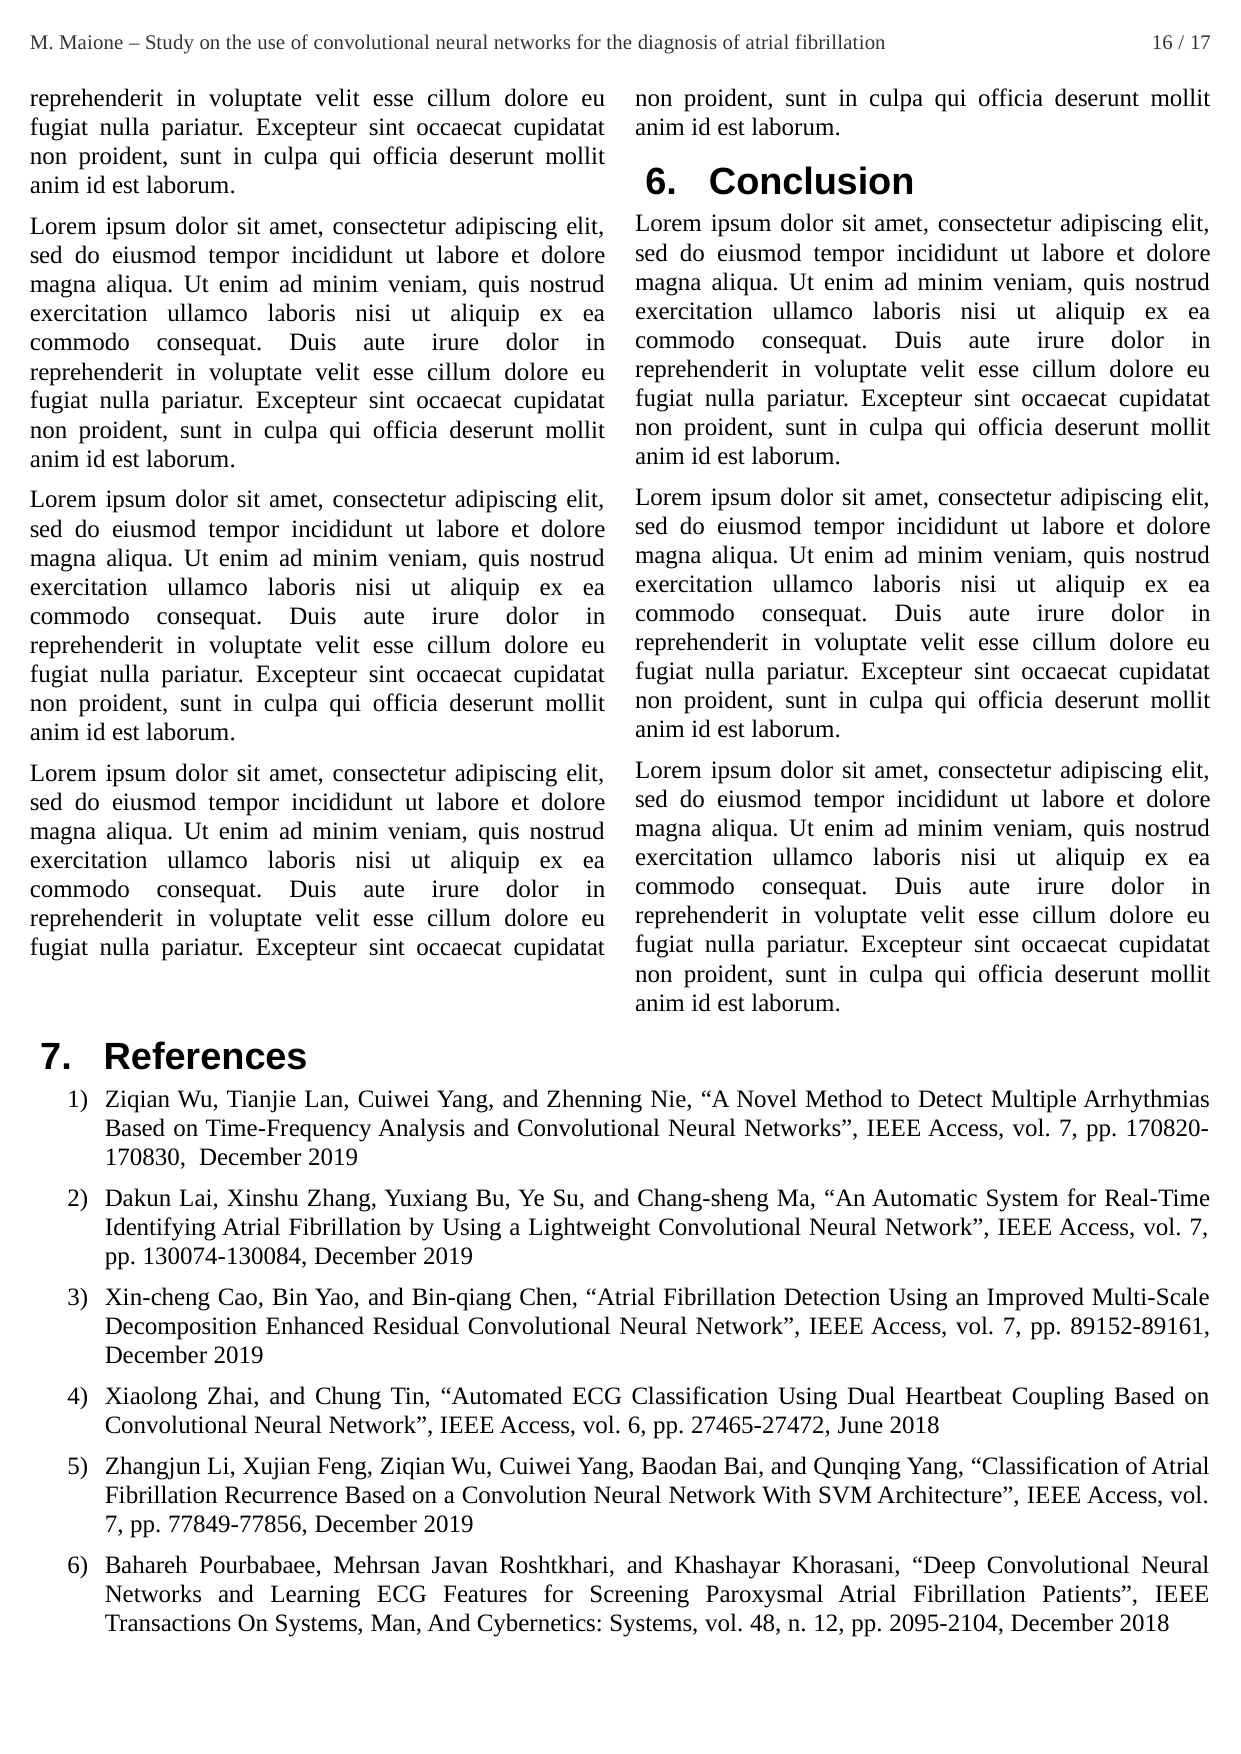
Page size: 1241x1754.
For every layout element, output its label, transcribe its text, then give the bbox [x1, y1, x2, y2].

text Lorem ipsum dolor sit amet, consectetur adipiscing elit, sed do eiusmod tempor incididunt ut labore et dolore magna aliqua. Ut enim ad minim veniam, quis nostrud exercitation ullamco laboris nisi ut aliquip ex ea commodo consequat. Duis aute irure dolor in reprehenderit in voluptate velit esse cillum dolore eu fugiat nulla pariatur. Excepteur sint occaecat cupidatat non proident, sunt in culpa qui officia deserunt mollit anim id est laborum. [29, 484, 605, 746]
text Lorem ipsum dolor sit amet, consectetur adipiscing elit, sed do eiusmod tempor incididunt ut labore et dolore magna aliqua. Ut enim ad minim veniam, quis nostrud exercitation ullamco laboris nisi ut aliquip ex ea commodo consequat. Duis aute irure dolor in reprehenderit in voluptate velit esse cillum dolore eu fugiat nulla pariatur. Excepteur sint occaecat cupidatat non proident, sunt in culpa qui officia deserunt mollit anim id est laborum. [635, 755, 1211, 1017]
text Lorem ipsum dolor sit amet, consectetur adipiscing elit, sed do eiusmod tempor incididunt ut labore et dolore magna aliqua. Ut enim ad minim veniam, quis nostrud exercitation ullamco laboris nisi ut aliquip ex ea commodo consequat. Duis aute irure dolor in reprehenderit in voluptate velit esse cillum dolore eu fugiat nulla pariatur. Excepteur sint occaecat cupidatat non proident, sunt in culpa qui officia deserunt mollit anim id est laborum. [635, 208, 1211, 470]
text non proident, sunt in culpa qui officia deserunt mollit anim id est laborum. [635, 83, 1211, 141]
text Lorem ipsum dolor sit amet, consectetur adipiscing elit, sed do eiusmod tempor incididunt ut labore et dolore magna aliqua. Ut enim ad minim veniam, quis nostrud exercitation ullamco laboris nisi ut aliquip ex ea commodo consequat. Duis aute irure dolor in reprehenderit in voluptate velit esse cillum dolore eu fugiat nulla pariatur. Excepteur sint occaecat cupidatat non proident, sunt in culpa qui officia deserunt mollit anim id est laborum. [635, 482, 1211, 743]
list Dakun Lai, Xinshu Zhang, Yuxiang Bu, Ye Su, and Chang-sheng Ma, “An Automatic System for Real-Time Identifying Atrial Fibrillation by Using a Lightweight Convolutional Neural Network”, IEEE Access, vol. 7, pp. 130074-130084, December 2019 [67, 1183, 1211, 1270]
list Zhangjun Li, Xujian Feng, Ziqian Wu, Cuiwei Yang, Baodan Bai, and Qunqing Yang, “Classification of Atrial Fibrillation Recurrence Based on a Convolution Neural Network With SVM Architecture”, IEEE Access, vol. 7, pp. 77849-77856, December 2019 [67, 1451, 1211, 1538]
text reprehenderit in voluptate velit esse cillum dolore eu fugiat nulla pariatur. Excepteur sint occaecat cupidatat non proident, sunt in culpa qui officia deserunt mollit anim id est laborum. [29, 83, 605, 199]
list Bahareh Pourbabaee, Mehrsan Javan Roshtkhari, and Khashayar Khorasani, “Deep Convolutional Neural Networks and Learning ECG Features for Screening Paroxysmal Atrial Fibrillation Patients”, IEEE Transactions On Systems, Man, And Cybernetics: Systems, vol. 48, n. 12, pp. 2095-2104, December 2018 [67, 1549, 1211, 1637]
subtitle Conclusion [635, 159, 1211, 202]
list Xiaolong Zhai, and Chung Tin, “Automated ECG Classification Using Dual Heartbeat Coupling Based on Convolutional Neural Network”, IEEE Access, vol. 6, pp. 27465-27472, June 2018 [67, 1381, 1211, 1439]
list Ziqian Wu, Tianjie Lan, Cuiwei Yang, and Zhenning Nie, “A Novel Method to Detect Multiple Arrhythmias Based on Time-Frequency Analysis and Convolutional Neural Networks”, IEEE Access, vol. 7, pp. 170820-170830, December 2019 [67, 1084, 1211, 1171]
list Xin-cheng Cao, Bin Yao, and Bin-qiang Chen, “Atrial Fibrillation Detection Using an Improved Multi-Scale Decomposition Enhanced Residual Convolutional Neural Network”, IEEE Access, vol. 7, pp. 89152-89161, December 2019 [67, 1282, 1211, 1369]
text Lorem ipsum dolor sit amet, consectetur adipiscing elit, sed do eiusmod tempor incididunt ut labore et dolore magna aliqua. Ut enim ad minim veniam, quis nostrud exercitation ullamco laboris nisi ut aliquip ex ea commodo consequat. Duis aute irure dolor in reprehenderit in voluptate velit esse cillum dolore eu fugiat nulla pariatur. Excepteur sint occaecat cupidatat [29, 758, 605, 961]
text Lorem ipsum dolor sit amet, consectetur adipiscing elit, sed do eiusmod tempor incididunt ut labore et dolore magna aliqua. Ut enim ad minim veniam, quis nostrud exercitation ullamco laboris nisi ut aliquip ex ea commodo consequat. Duis aute irure dolor in reprehenderit in voluptate velit esse cillum dolore eu fugiat nulla pariatur. Excepteur sint occaecat cupidatat non proident, sunt in culpa qui officia deserunt mollit anim id est laborum. [29, 211, 605, 473]
subtitle References [29, 1034, 1211, 1078]
